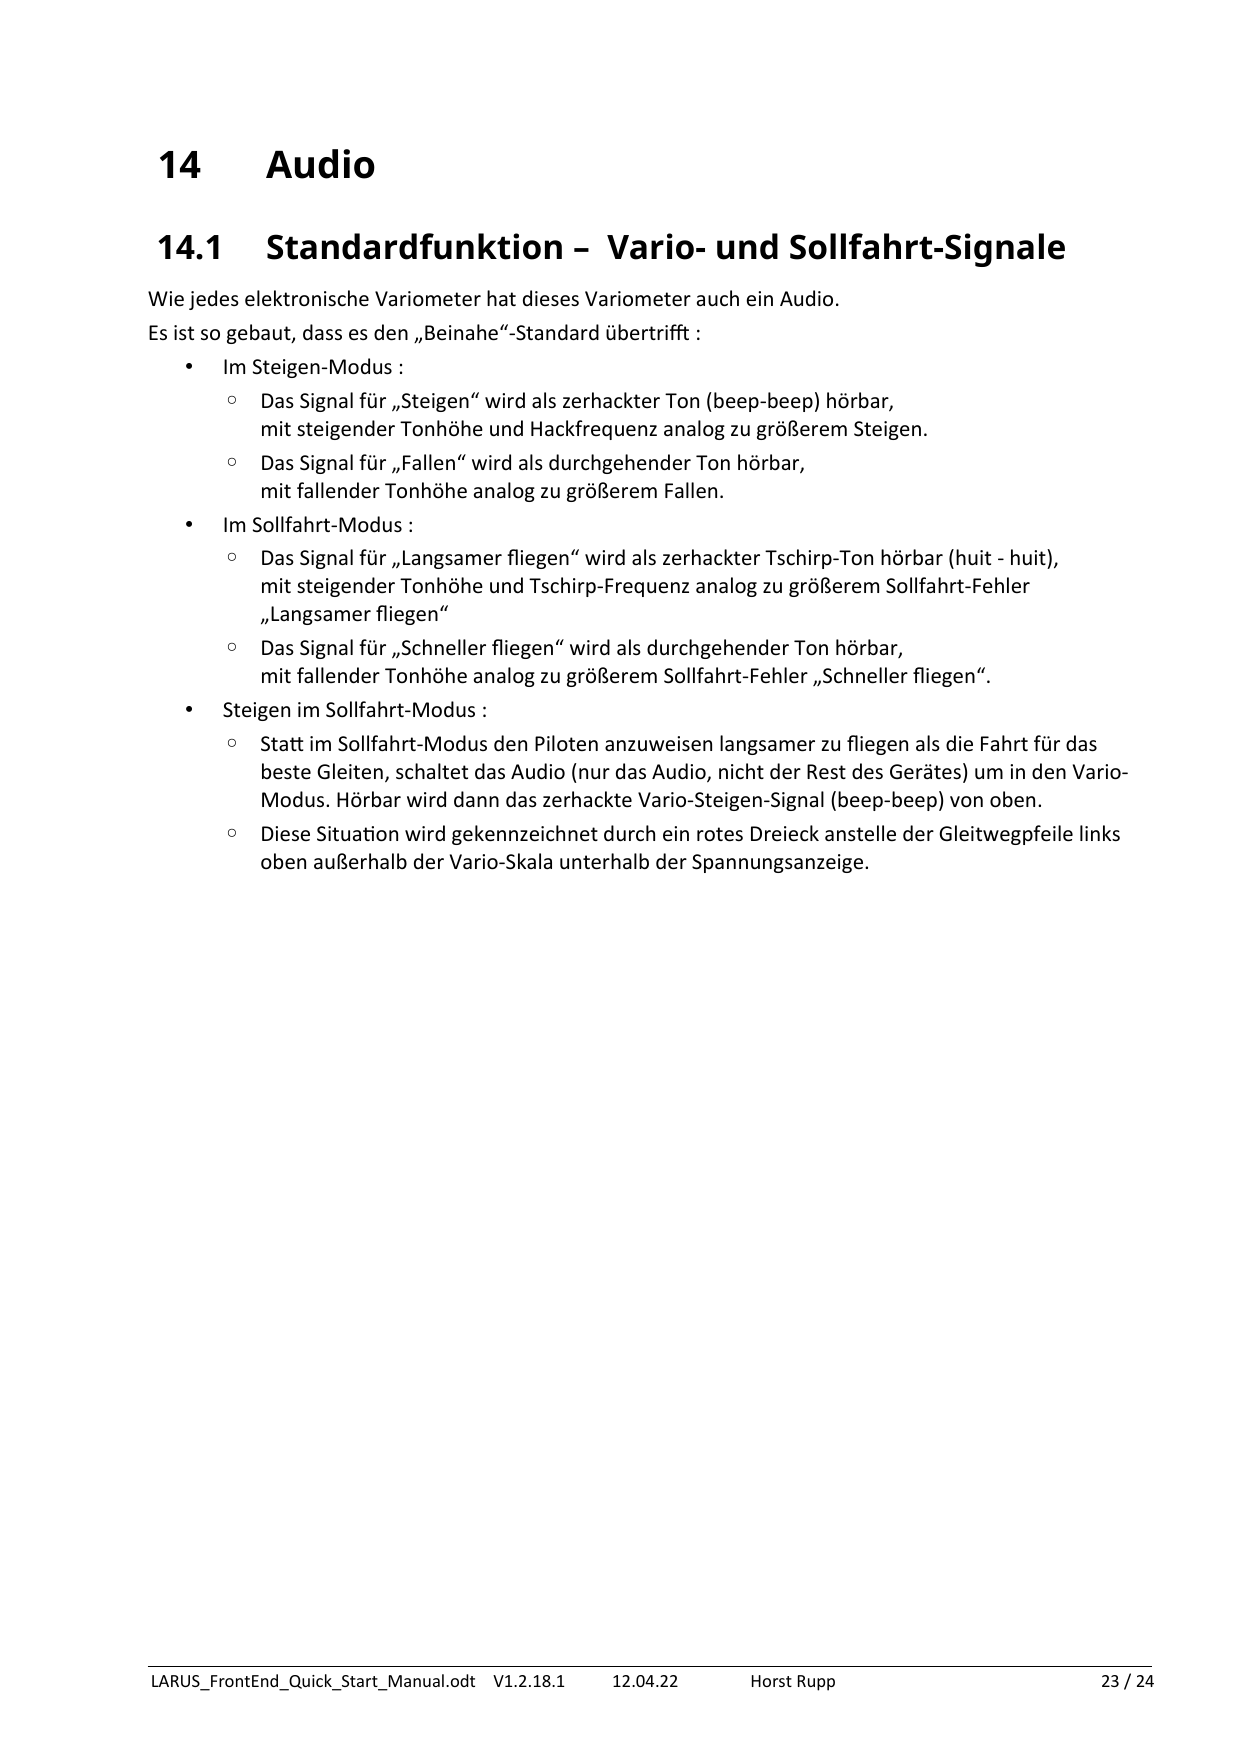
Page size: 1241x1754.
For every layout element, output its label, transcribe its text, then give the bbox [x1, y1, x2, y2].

list Im Sollfahrt-Modus : [185, 510, 1152, 538]
subtitle Standardfunktion – Vario- und Sollfahrt-Signale [148, 223, 1152, 269]
list Im Steigen-Modus : [185, 352, 1152, 380]
list Statt im Sollfahrt-Modus den Piloten anzuweisen langsamer zu fliegen als die Fahrt für das beste Gleiten, schaltet das Audio (nur das Audio, nicht der Rest des Gerätes) um in den Vario-Modus. Hörbar wird dann das zerhackte Vario-Steigen-Signal (beep-beep) von oben. [223, 729, 1152, 813]
list Das Signal für „Schneller fliegen“ wird als durchgehender Ton hörbar, mit fallender Tonhöhe analog zu größerem Sollfahrt-Fehler „Schneller fliegen“. [223, 633, 1152, 689]
list Steigen im Sollfahrt-Modus : [185, 695, 1152, 723]
list Das Signal für „Steigen“ wird als zerhackter Ton (beep-beep) hörbar, mit steigender Tonhöhe und Hackfrequenz analog zu größerem Steigen. [223, 386, 1152, 442]
list Diese Situation wird gekennzeichnet durch ein rotes Dreieck anstelle der Gleitwegpfeile links oben außerhalb der Vario-Skala unterhalb der Spannungsanzeige. [223, 819, 1152, 875]
list Das Signal für „Langsamer fliegen“ wird als zerhackter Tschirp-Ton hörbar (huit - huit), mit steigender Tonhöhe und Tschirp-Frequenz analog zu größerem Sollfahrt-Fehler „Langsamer fliegen“ [223, 543, 1152, 628]
list Das Signal für „Fallen“ wird als durchgehender Ton hörbar, mit fallender Tonhöhe analog zu größerem Fallen. [223, 448, 1152, 504]
text Es ist so gebaut, dass es den „Beinahe“-Standard übertrifft : [148, 318, 1152, 346]
subtitle Audio [148, 138, 1128, 190]
text Wie jedes elektronische Variometer hat dieses Variometer auch ein Audio. [148, 284, 1152, 312]
